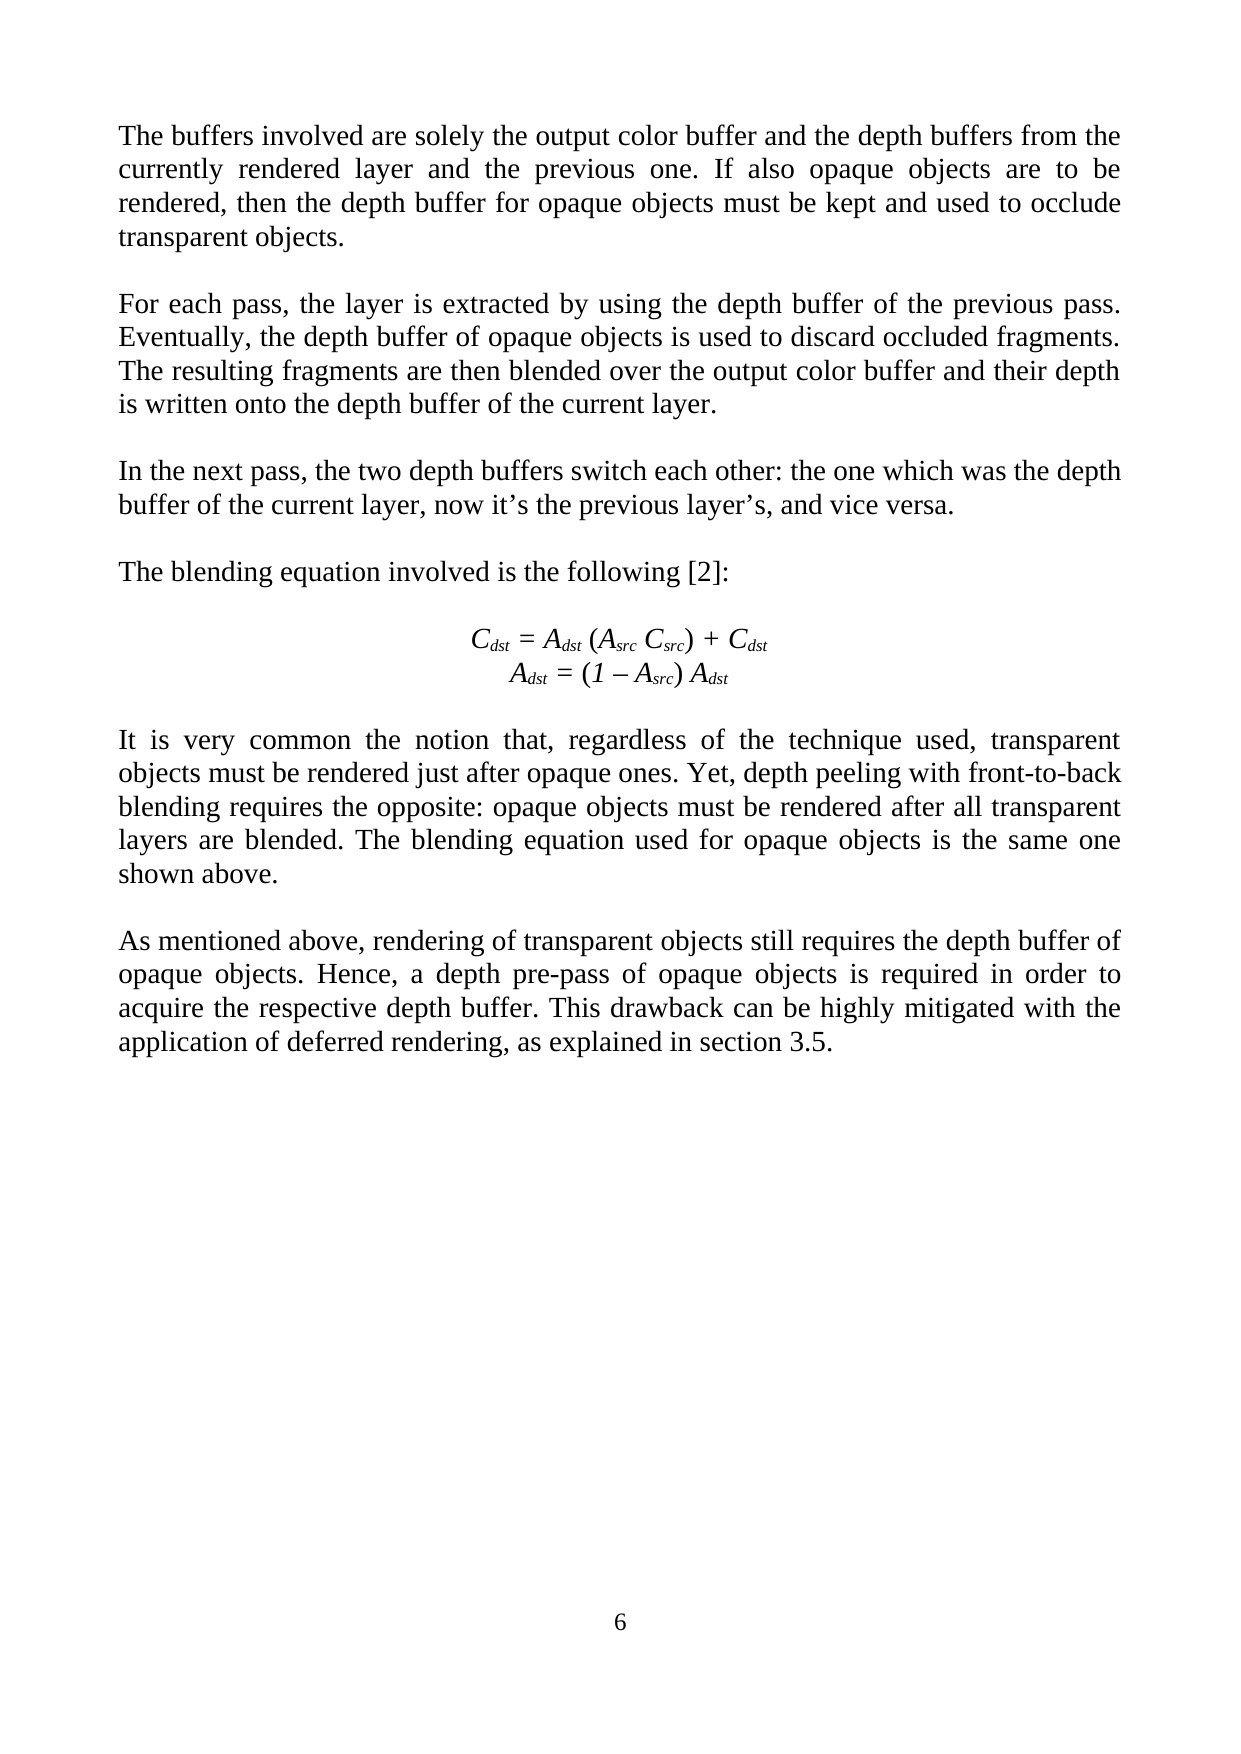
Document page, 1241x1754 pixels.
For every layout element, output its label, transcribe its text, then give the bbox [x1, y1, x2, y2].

text In the next pass, the two depth buffers switch each other: the one which was the depth buffer of the current layer, now it’s the previous layer’s, and vice versa. [118, 453, 1122, 521]
text As mentioned above, rendering of transparent objects still requires the depth buffer of opaque objects. Hence, a depth pre-pass of opaque objects is required in order to acquire the respective depth buffer. This drawback can be highly mitigated with the application of deferred rendering, as explained in section 3.5. [118, 923, 1122, 1057]
text For each pass, the layer is extracted by using the depth buffer of the previous pass. Eventually, the depth buffer of opaque objects is used to discard occluded fragments. The resulting fragments are then blended over the output color buffer and their depth is written onto the depth buffer of the current layer. [118, 286, 1122, 420]
text Cdst = Adst (Asrc Csrc) + Cdst [118, 621, 1122, 655]
text It is very common the notion that, regardless of the technique used, transparent objects must be rendered just after opaque ones. Yet, depth peeling with front-to-back blending requires the opposite: opaque objects must be rendered after all transparent layers are blended. The blending equation used for opaque objects is the same one shown above. [118, 722, 1122, 889]
text The blending equation involved is the following [2]: [118, 554, 1122, 588]
text The buffers involved are solely the output color buffer and the depth buffers from the currently rendered layer and the previous one. If also opaque objects are to be rendered, then the depth buffer for opaque objects must be kept and used to occlude transparent objects. [118, 118, 1122, 252]
text Adst = (1 – Asrc) Adst [118, 655, 1122, 688]
